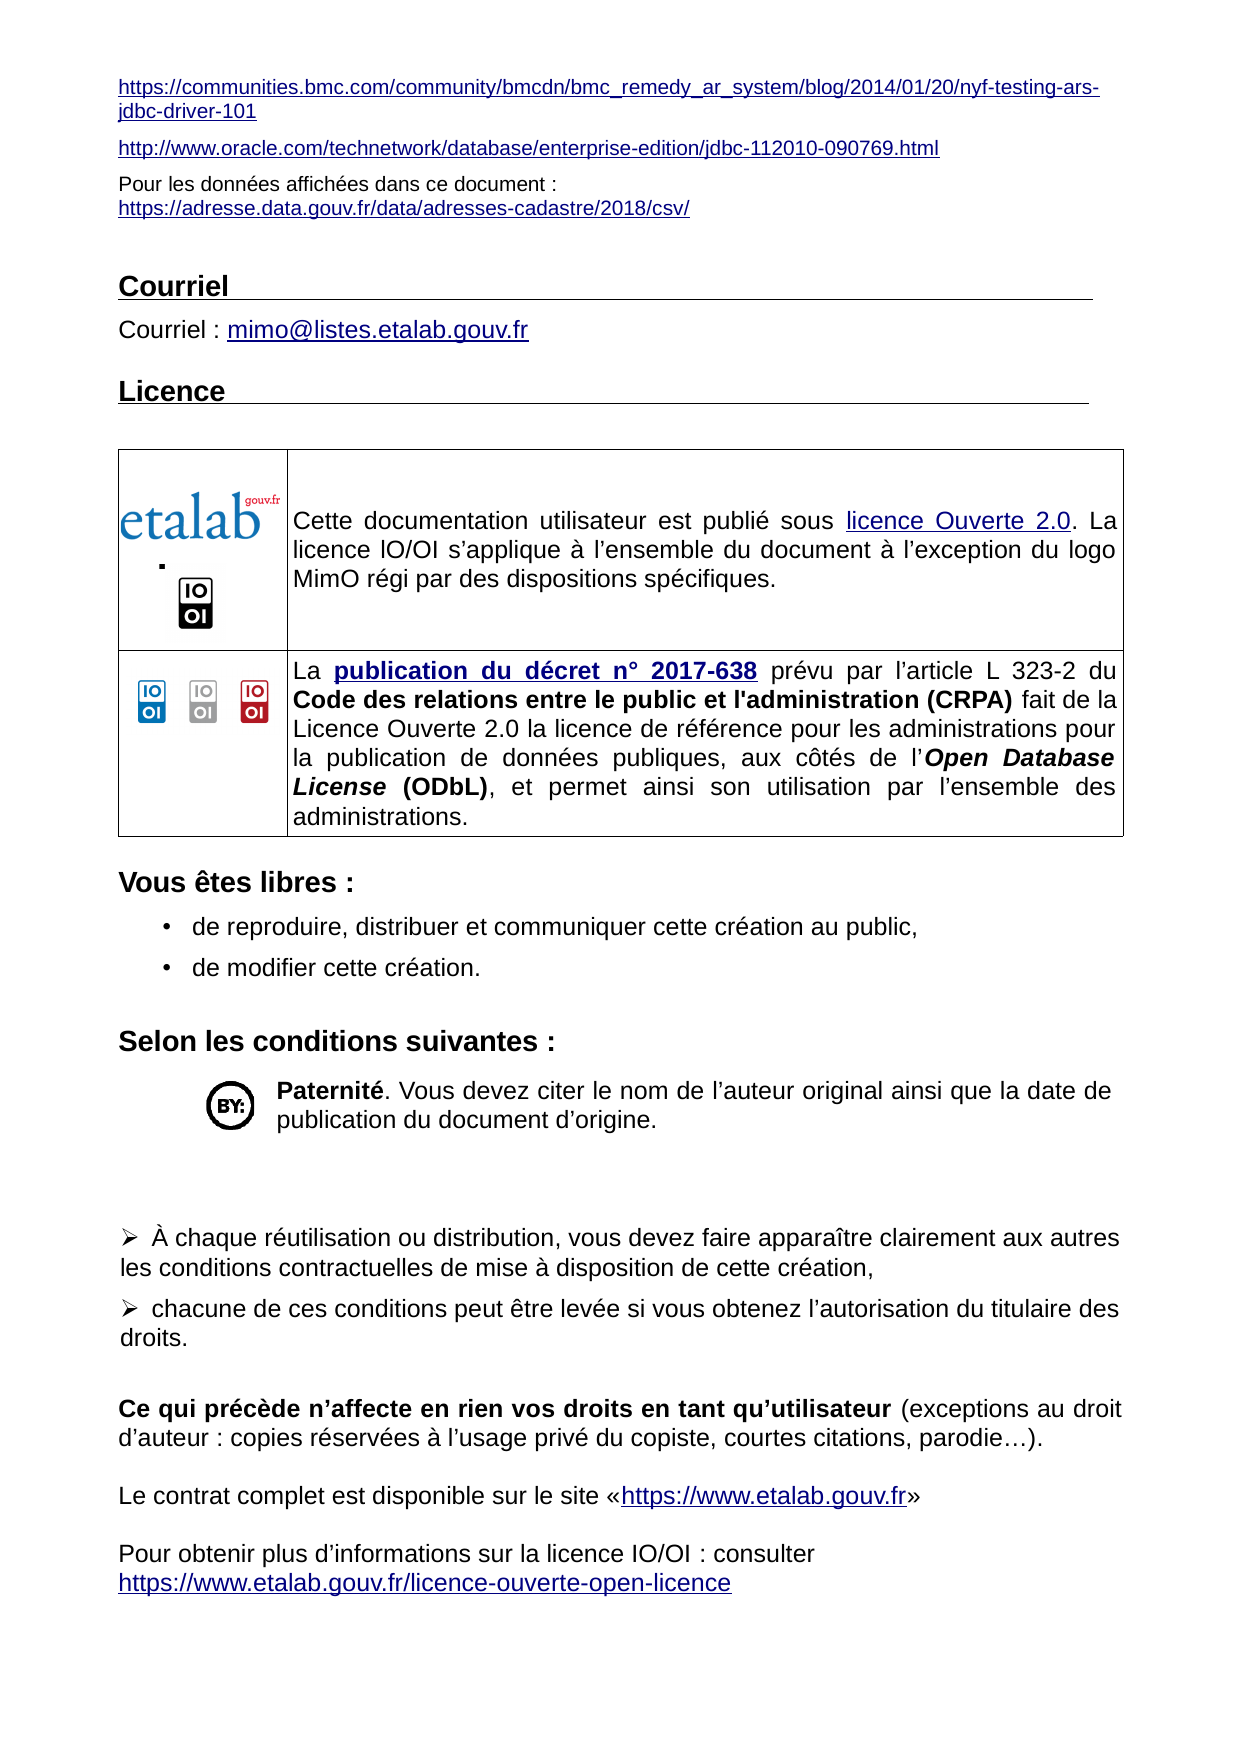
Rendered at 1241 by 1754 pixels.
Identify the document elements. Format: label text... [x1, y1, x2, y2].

table_cell [200, 1140, 270, 1182]
text Le contrat complet est disponible sur le site «https://www.etalab.gouv.fr» [118, 1481, 1122, 1510]
list chacune de ces conditions peut être levée si vous obtenez l’autorisation du titulaire des droits. [120, 1294, 1122, 1352]
list À chaque réutilisation ou distribution, vous devez faire apparaître clairement aux autres les conditions contractuelles de mise à disposition de cette création, [120, 1223, 1122, 1281]
text Selon les conditions suivantes : [118, 1023, 1122, 1057]
picture [206, 1080, 255, 1130]
text Licence [118, 373, 1122, 407]
table_header Cette documentation utilisateur est publié sous licence Ouverte 2.0. La licence lO/OI s’applique à l’ensemble du document à l’exception du logo MimO régi par des dispositions spécifiques. [288, 450, 1123, 650]
table_header [200, 1070, 270, 1140]
list http://www.oracle.com/technetwork/database/enterprise-edition/jdbc-112010-090769.html [118, 136, 1122, 160]
table_cell [270, 1140, 1120, 1182]
text Vous êtes libres : [118, 865, 1122, 899]
list https://communities.bmc.com/community/bmcdn/bmc_remedy_ar_system/blog/2014/01/20/nyf-testing-ars-jdbc-driver-101 [118, 75, 1122, 123]
text Pour obtenir plus d’informations sur la licence IO/OI : consulter https://www.etalab.gouv.fr/licence-ouverte-open-licence [118, 1539, 1122, 1597]
text Courriel : mimo@listes.etalab.gouv.fr [118, 315, 1122, 344]
picture [120, 463, 280, 643]
table_cell [270, 1182, 1120, 1223]
list Pour les données affichées dans ce document : https://adresse.data.gouv.fr/data/adresses-cadastre/2018/csv/ [118, 172, 1122, 220]
picture [126, 668, 280, 735]
text Courriel [118, 269, 1122, 303]
list de reproduire, distribuer et communiquer cette création au public, [162, 911, 1122, 940]
list de modifier cette création. [162, 953, 1122, 982]
table_header [119, 450, 287, 650]
table_cell [119, 651, 287, 836]
table_cell [200, 1182, 270, 1223]
table_header Paternité. Vous devez citer le nom de l’auteur original ainsi que la date de publication du document d’origine. [270, 1070, 1120, 1140]
text Ce qui précède n’affecte en rien vos droits en tant qu’utilisateur (exceptions au droit d’auteur : copies réservées à l’usage privé du copiste, courtes citations, parodie…). [118, 1394, 1122, 1452]
table_cell La publication du décret n° 2017-638 prévu par l’article L 323-2 du Code des relations entre le public et l'administration (CRPA) fait de la Licence Ouverte 2.0 la licence de référence pour les administrations pour la publication de données publiques, aux côtés de l’Open Database License (ODbL), et permet ainsi son utilisation par l’ensemble des administrations. [288, 651, 1123, 836]
